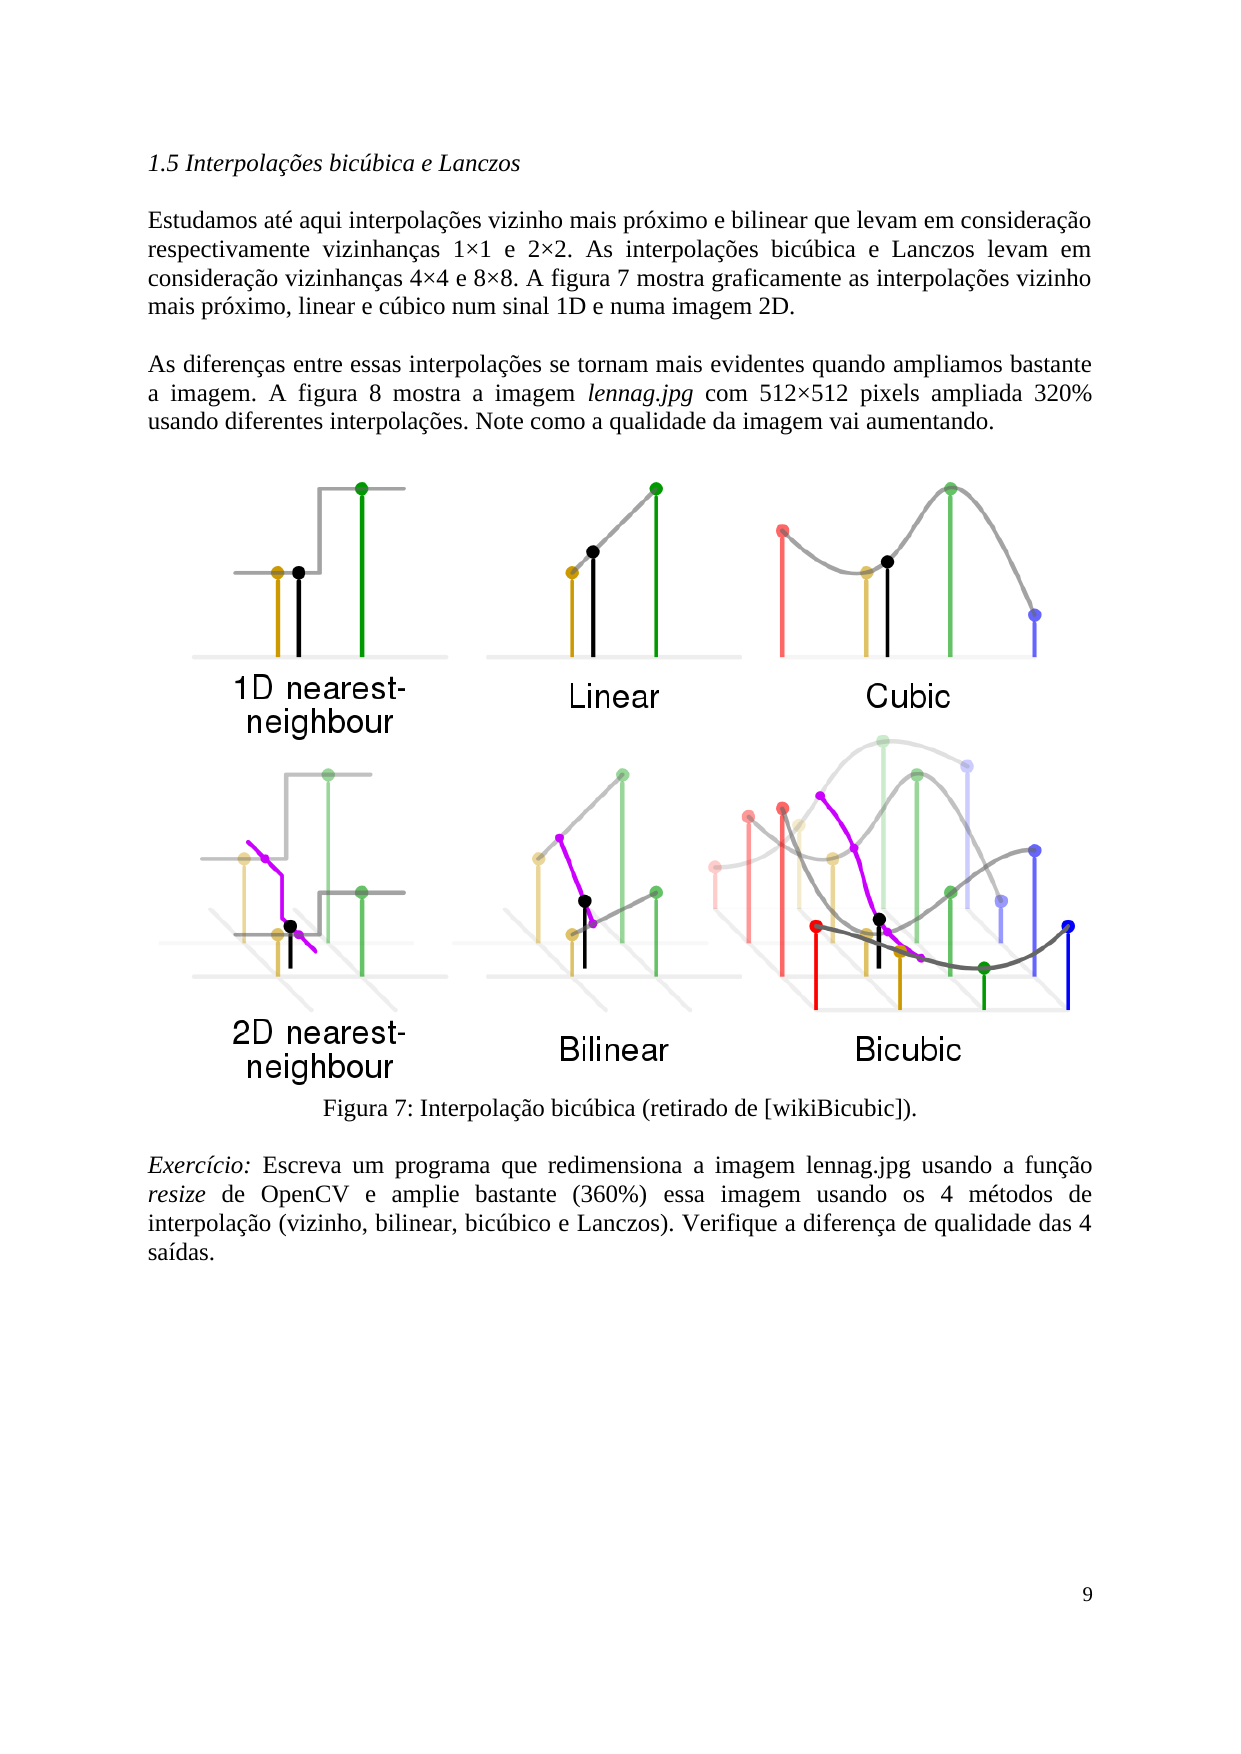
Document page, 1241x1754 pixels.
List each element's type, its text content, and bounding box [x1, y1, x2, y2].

text As diferenças entre essas interpolações se tornam mais evidentes quando ampliamos bastante a imagem. A figura 8 mostra a imagem lennag.jpg com 512×512 pixels ampliada 320% usando diferentes interpolações. Note como a qualidade da imagem vai aumentando. [148, 349, 1092, 435]
picture [147, 463, 1093, 1094]
text 1.5 Interpolações bicúbica e Lanczos [148, 148, 1092, 176]
text Figura 7: Interpolação bicúbica (retirado de [wikiBicubic]). [148, 1094, 1092, 1122]
text Exercício: Escreva um programa que redimensiona a imagem lennag.jpg usando a função resize de OpenCV e amplie bastante (360%) essa imagem usando os 4 métodos de interpolação (vizinho, bilinear, bicúbico e Lanczos). Verifique a diferença de qualidade das 4 saídas. [148, 1151, 1092, 1266]
text Estudamos até aqui interpolações vizinho mais próximo e bilinear que levam em consideração respectivamente vizinhanças 1×1 e 2×2. As interpolações bicúbica e Lanczos levam em consideração vizinhanças 4×4 e 8×8. A figura 7 mostra graficamente as interpolações vizinho mais próximo, linear e cúbico num sinal 1D e numa imagem 2D. [148, 205, 1092, 320]
